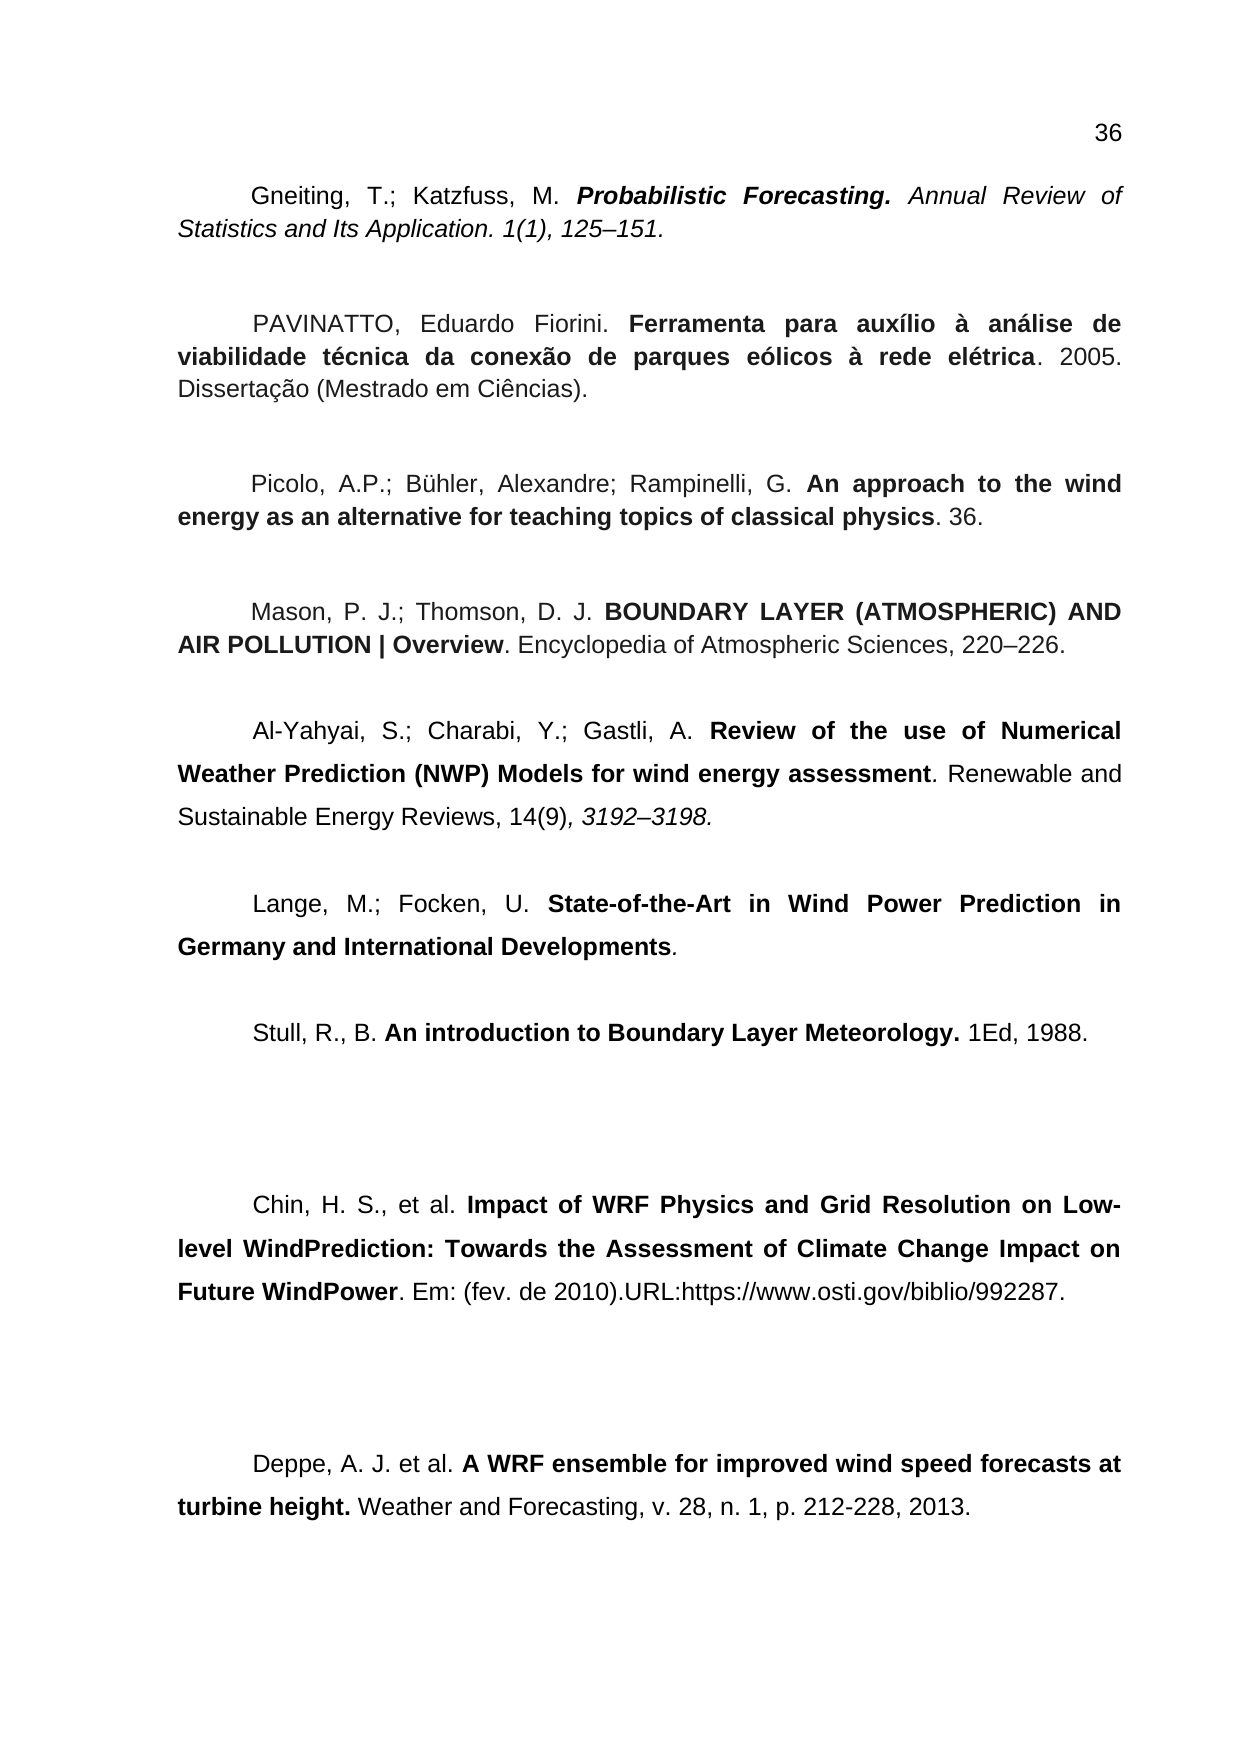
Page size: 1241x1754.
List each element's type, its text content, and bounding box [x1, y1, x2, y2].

text Picolo, A.P.; Bühler, Alexandre; Rampinelli, G. An approach to the wind energy as an alternative for teaching topics of classical physics. 36. [177, 465, 1122, 531]
text Stull, R., B. An introduction to Boundary Layer Meteorology. 1Ed, 1988. [177, 1018, 1122, 1047]
text Al-Yahyai, S.; Charabi, Y.; Gastli, A. Review of the use of Numerical Weather Prediction (NWP) Models for wind energy assessment. Renewable and Sustainable Energy Reviews, 14(9), 3192–3198. [177, 716, 1122, 831]
text Gneiting, T.; Katzfuss, M. Probabilistic Forecasting. Annual Review of Statistics and Its Application. 1(1), 125–151. [177, 177, 1122, 243]
text Chin, H. S., et al. Impact of WRF Physics and Grid Resolution on Low-level WindPrediction: Towards the Assessment of Climate Change Impact on Future WindPower. Em: (fev. de 2010).URL:https://www.osti.gov/biblio/992287. [177, 1191, 1122, 1306]
text Lange, M.; Focken, U. State-of-the-Art in Wind Power Prediction in Germany and International Developments. [177, 889, 1122, 961]
text PAVINATTO, Eduardo Fiorini. Ferramenta para auxílio à análise de viabilidade técnica da conexão de parques eólicos à rede elétrica. 2005. Dissertação (Mestrado em Ciências). [177, 305, 1122, 403]
text Deppe, A. J. et al. A WRF ensemble for improved wind speed forecasts at turbine height. Weather and Forecasting, v. 28, n. 1, p. 212-228, 2013. [177, 1449, 1122, 1521]
text Mason, P. J.; Thomson, D. J. BOUNDARY LAYER (ATMOSPHERIC) AND AIR POLLUTION | Overview. Encyclopedia of Atmospheric Sciences, 220–226. [177, 593, 1122, 658]
